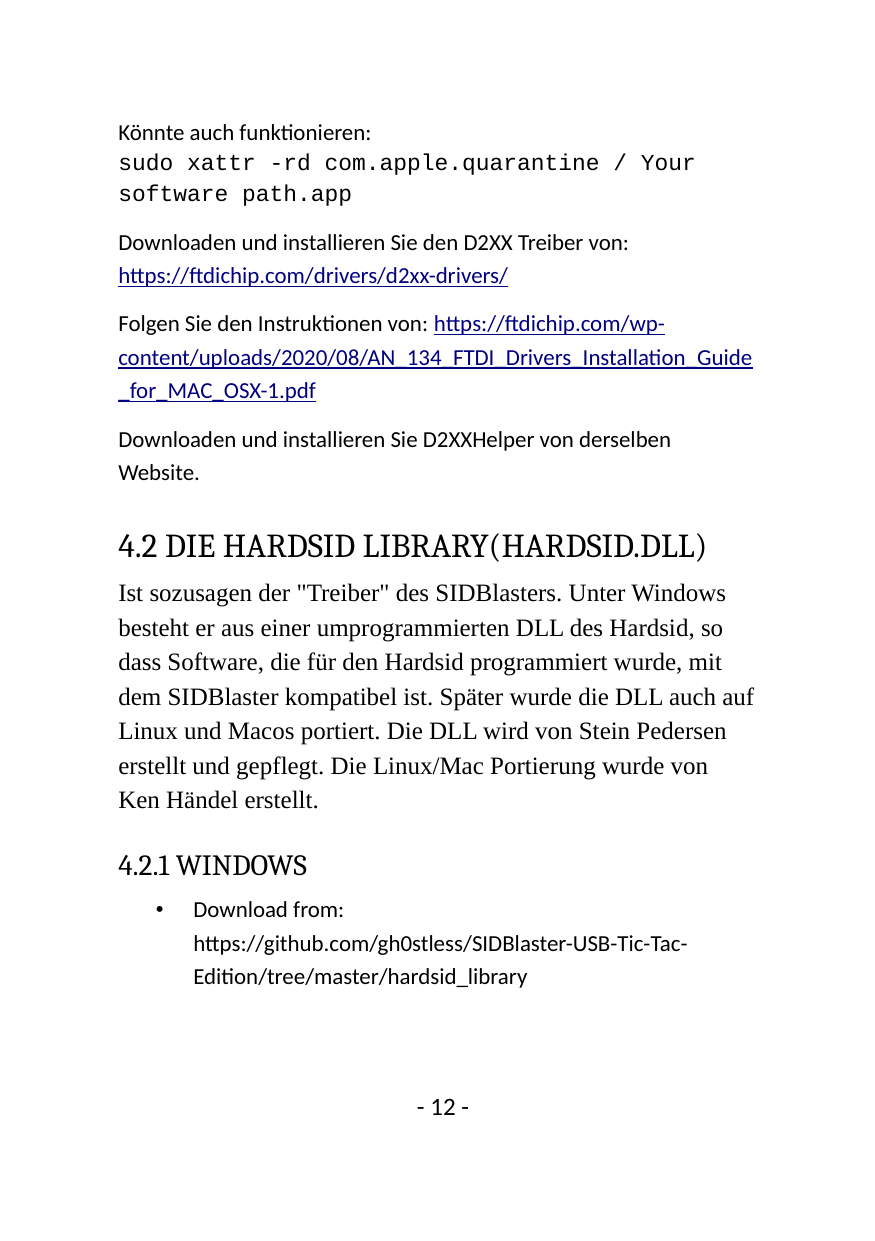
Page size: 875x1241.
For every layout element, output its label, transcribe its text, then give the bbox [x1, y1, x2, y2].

text Folgen Sie den Instruktionen von: https://ftdichip.com/wp-content/uploads/2020/08/AN_134_FTDI_Drivers_Installation_Guide_for_MAC_OSX-1.pdf [118, 309, 756, 405]
subtitle DIE hardsid Library(hardsid.dll) [118, 527, 756, 566]
subtitle Windows [118, 849, 756, 883]
text Downloaden und installieren Sie den D2XX Treiber von: https://ftdichip.com/drivers/d2xx-drivers/ [118, 228, 756, 289]
text Könnte auch funktionieren: sudo xattr -rd com.apple.quarantine / Your software path.app [118, 118, 756, 208]
text Downloaden und installieren Sie D2XXHelper von derselben Website. [118, 425, 756, 486]
text Ist sozusagen der "Treiber" des SIDBlasters. Unter Windows besteht er aus einer umprogrammierten DLL des Hardsid, so dass Software, die für den Hardsid programmiert wurde, mit dem SIDBlaster kompatibel ist. Später wurde die DLL auch auf Linux und Macos portiert. Die DLL wird von Stein Pedersen erstellt und gepflegt. Die Linux/Mac Portierung wurde von Ken Händel erstellt. [118, 578, 756, 814]
list Download from: https://github.com/gh0stless/SIDBlaster-USB-Tic-Tac-Edition/tree/master/hardsid_library [156, 895, 756, 990]
